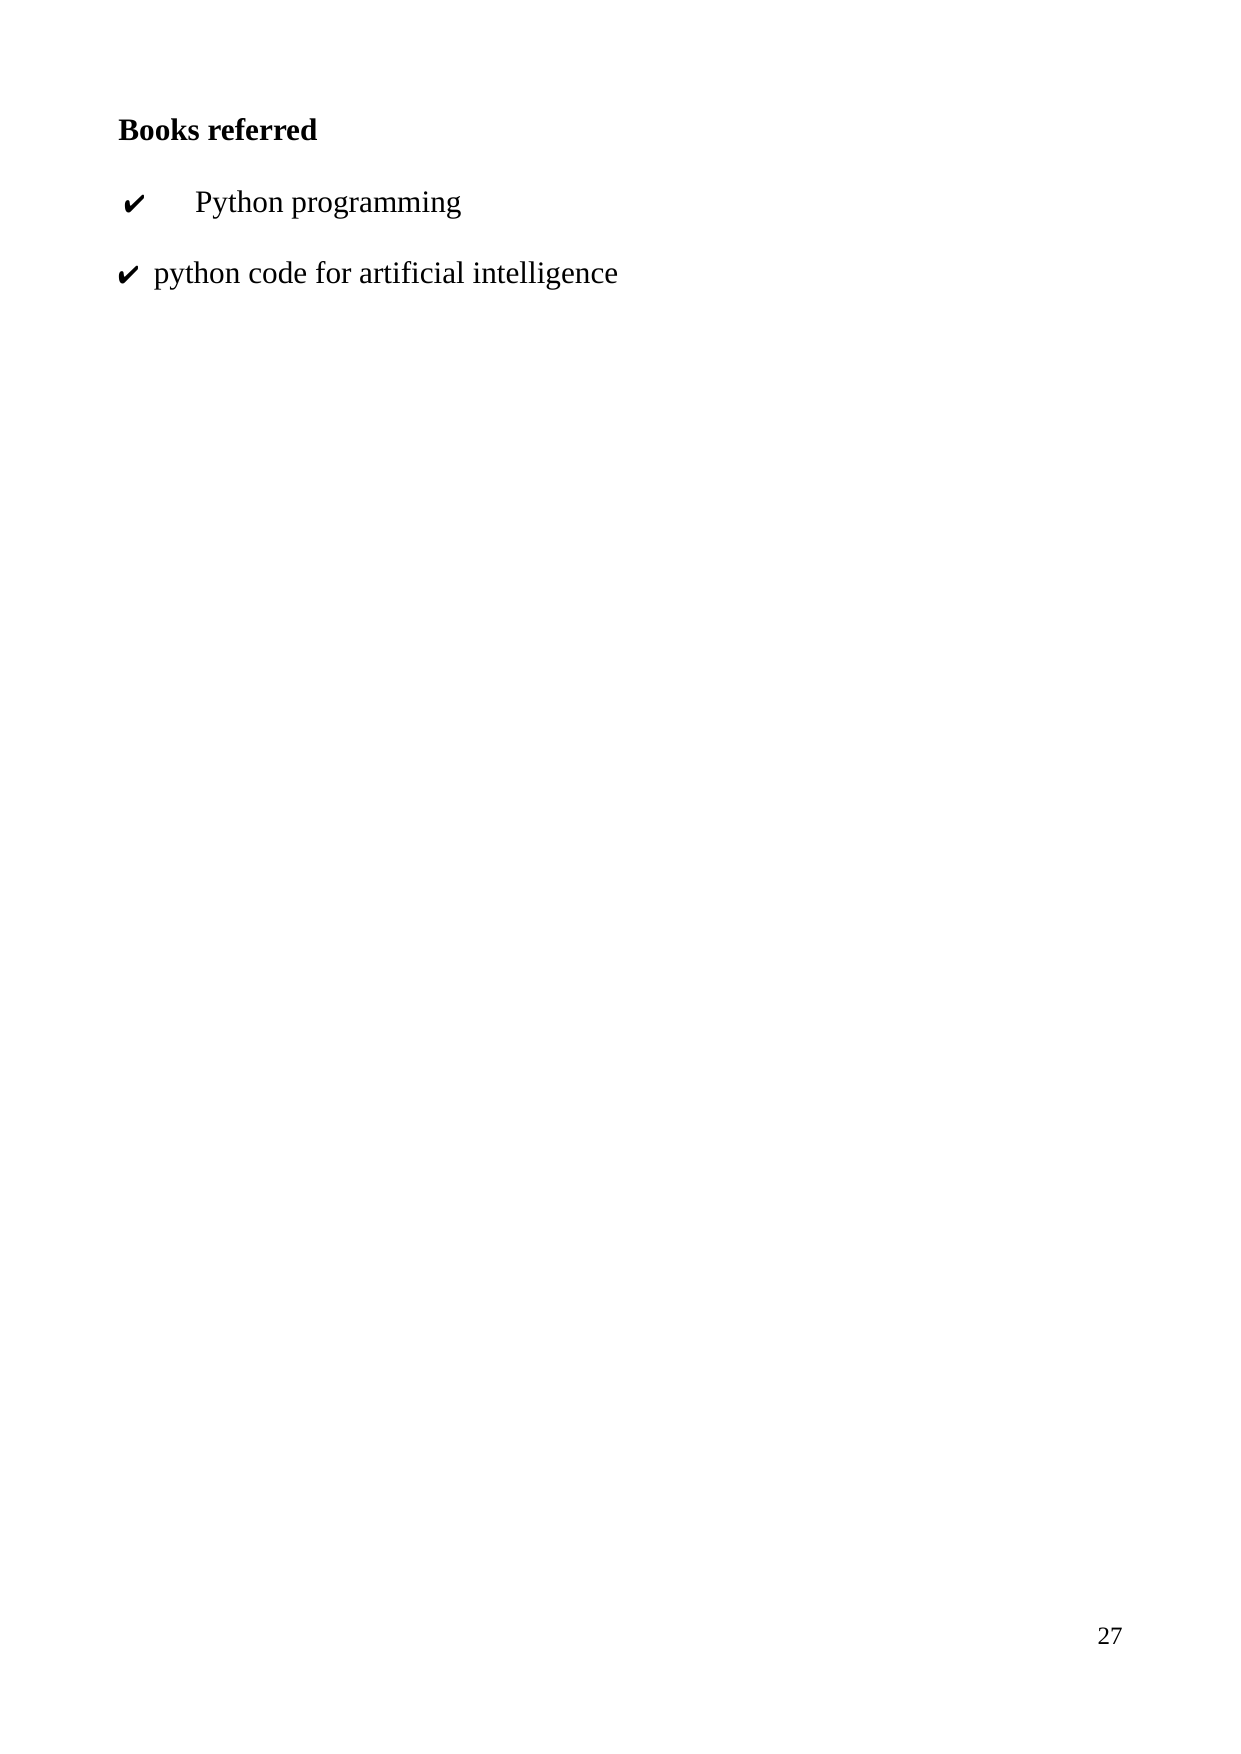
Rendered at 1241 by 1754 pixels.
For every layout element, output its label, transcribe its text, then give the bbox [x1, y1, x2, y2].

text Books referred [118, 111, 1122, 147]
list python code for artificial intelligence [118, 255, 1122, 291]
list Python programming [124, 183, 1122, 219]
